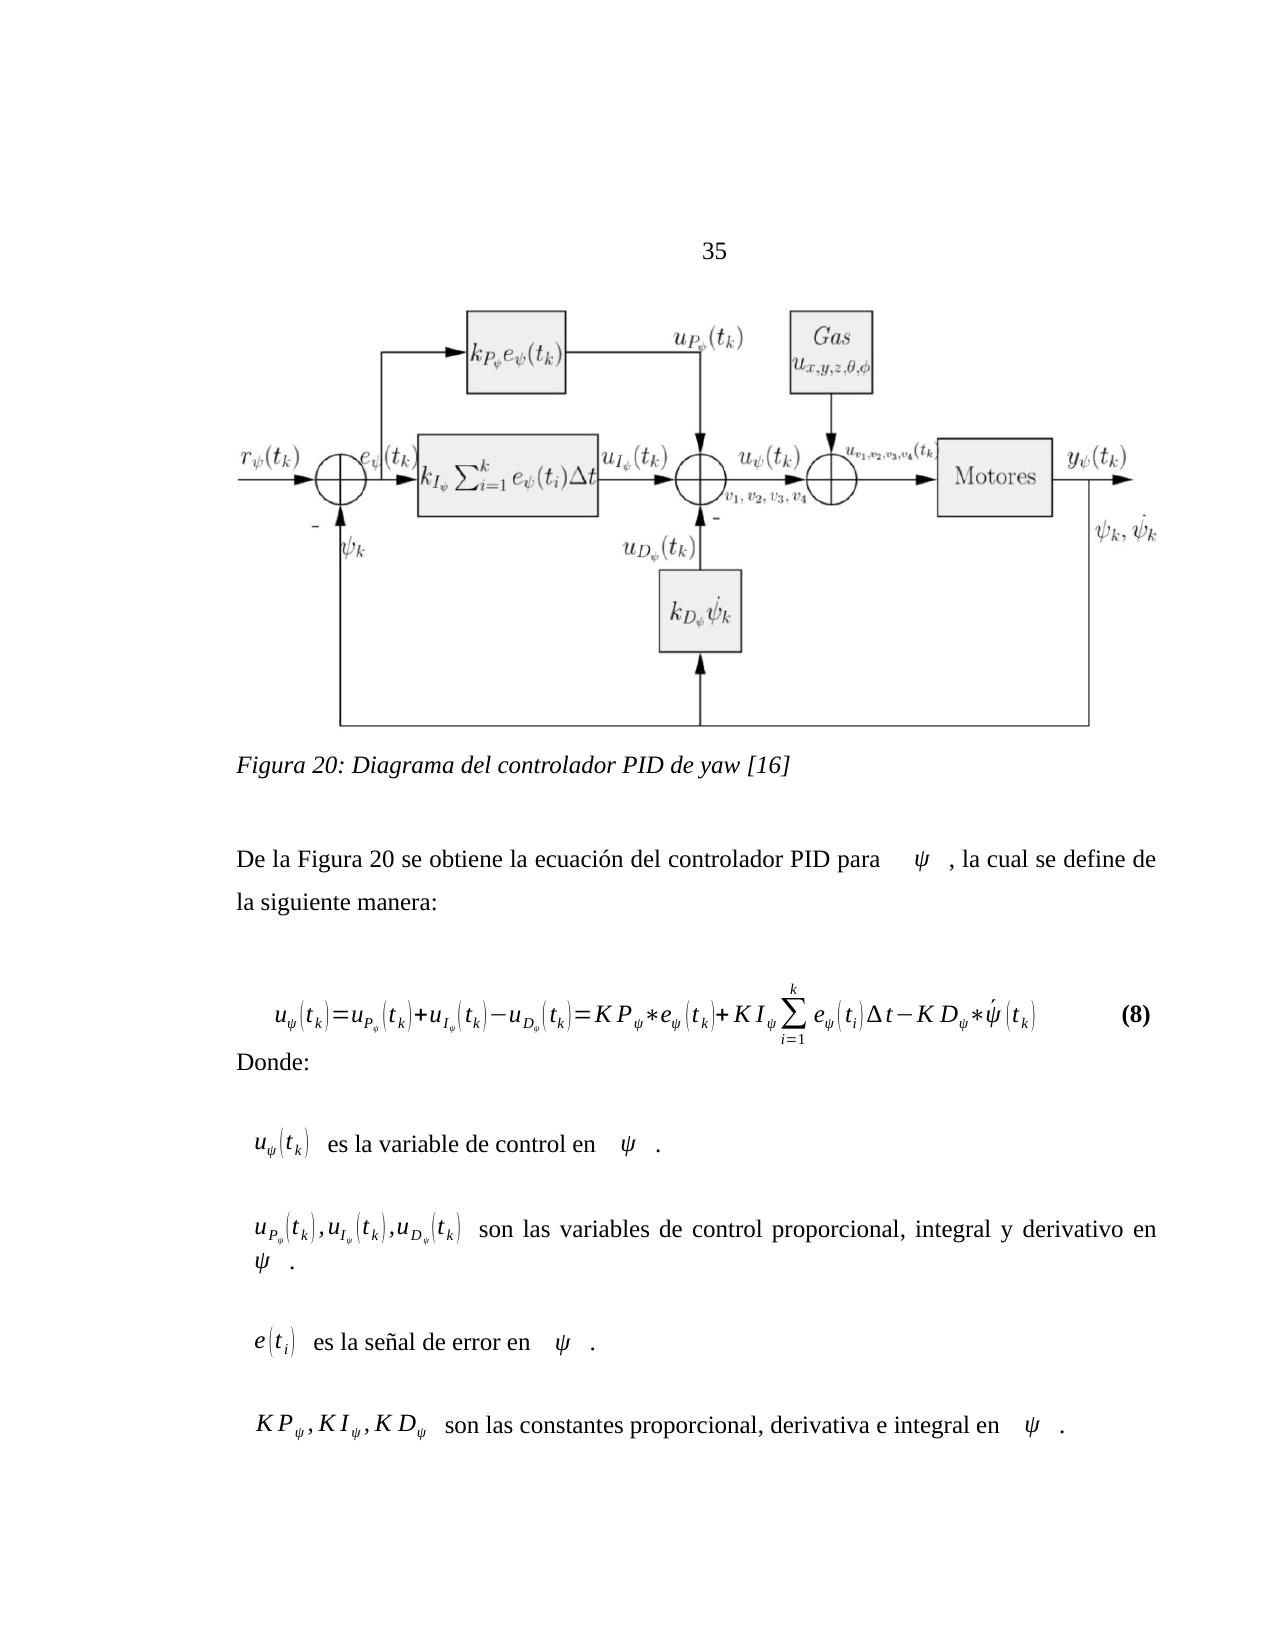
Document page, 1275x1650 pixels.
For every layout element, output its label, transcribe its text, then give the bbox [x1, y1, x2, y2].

text De la Figura 20 se obtiene la ecuación del controlador PID para , la cual se define de la siguiente manera: [236, 844, 1157, 916]
text Donde: [236, 1047, 1157, 1076]
picture [236, 307, 1157, 746]
text es la señal de error en . [236, 1324, 1157, 1359]
table_header [224, 980, 1085, 1047]
text son las variables de control proporcional, integral y derivativo en . [236, 1211, 1157, 1274]
table_header (8) [1085, 980, 1187, 1047]
text son las constantes proporcional, derivativa e integral en . [236, 1409, 1157, 1441]
text es la variable de control en . [236, 1126, 1157, 1161]
text Figura 20: Diagrama del controlador PID de yaw [16] [236, 307, 1159, 779]
